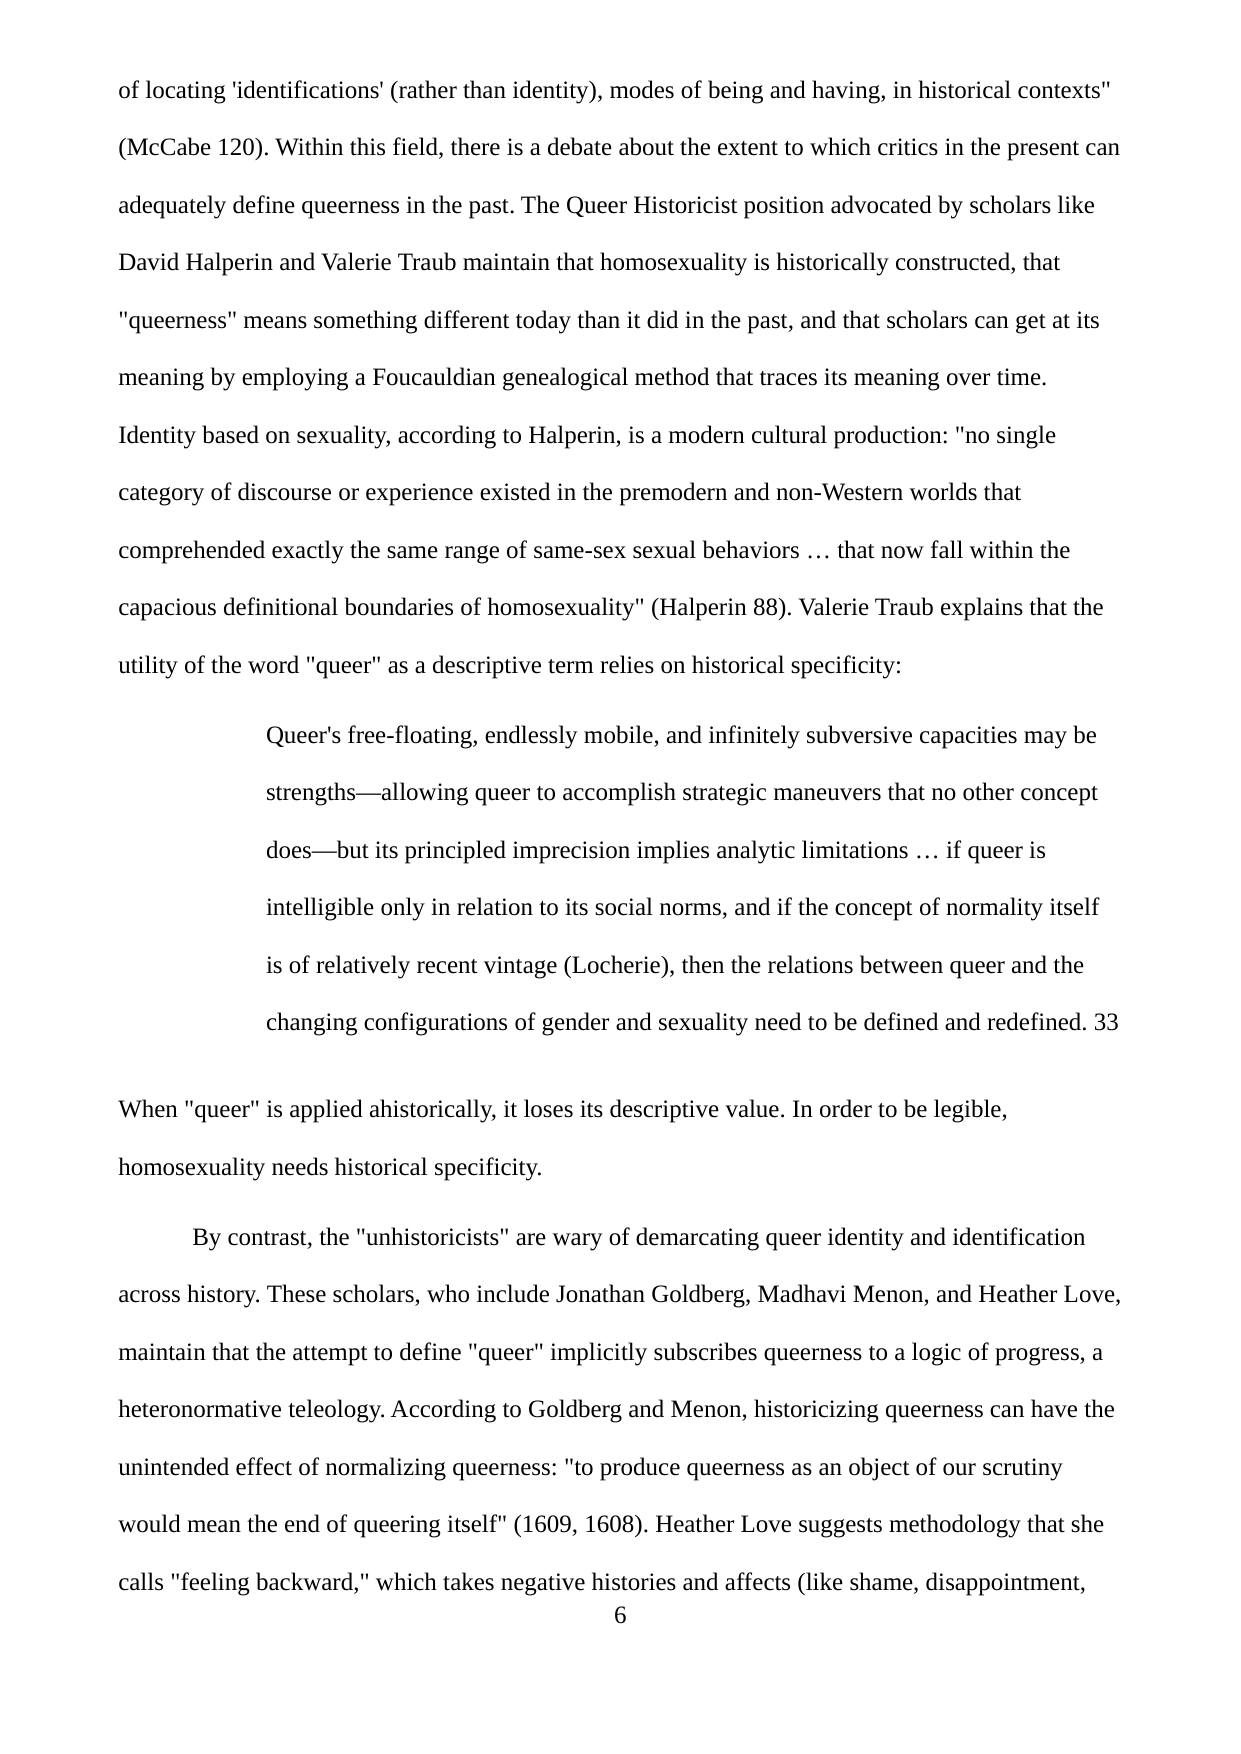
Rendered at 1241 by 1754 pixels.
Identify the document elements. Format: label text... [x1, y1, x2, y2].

text Queer's free-floating, endlessly mobile, and infinitely subversive capacities may be strengths—allowing queer to accomplish strategic maneuvers that no other concept does—but its principled imprecision implies analytic limitations … if queer is intelligible only in relation to its social norms, and if the concept of normality itself is of relatively recent vintage (Locherie), then the relations between queer and the changing configurations of gender and sexuality need to be defined and redefined. 33 [266, 720, 1122, 1036]
text By contrast, the "unhistoricists" are wary of demarcating queer identity and identification across history. These scholars, who include Jonathan Goldberg, Madhavi Menon, and Heather Love, maintain that the attempt to define "queer" implicitly subscribes queerness to a logic of progress, a heteronormative teleology. According to Goldberg and Menon, historicizing queerness can have the unintended effect of normalizing queerness: "to produce queerness as an object of our scrutiny would mean the end of queering itself" (1609, 1608). Heather Love suggests methodology that she calls "feeling backward," which takes negative histories and affects (like shame, disappointment, [118, 1222, 1122, 1596]
text When "queer" is applied ahistorically, it loses its descriptive value. In order to be legible, homosexuality needs historical specificity. [118, 1094, 1122, 1181]
text of locating 'identifications' (rather than identity), modes of being and having, in historical contexts" (McCabe 120). Within this field, there is a debate about the extent to which critics in the present can adequately define queerness in the past. The Queer Historicist position advocated by scholars like David Halperin and Valerie Traub maintain that homosexuality is historically constructed, that "queerness" means something different today than it did in the past, and that scholars can get at its meaning by employing a Foucauldian genealogical method that traces its meaning over time. Identity based on sexuality, according to Halperin, is a modern cultural production: "no single category of discourse or experience existed in the premodern and non-Western worlds that comprehended exactly the same range of same-sex sexual behaviors … that now fall within the capacious definitional boundaries of homosexuality" (Halperin 88). Valerie Traub explains that the utility of the word "queer" as a descriptive term relies on historical specificity: [118, 75, 1122, 679]
